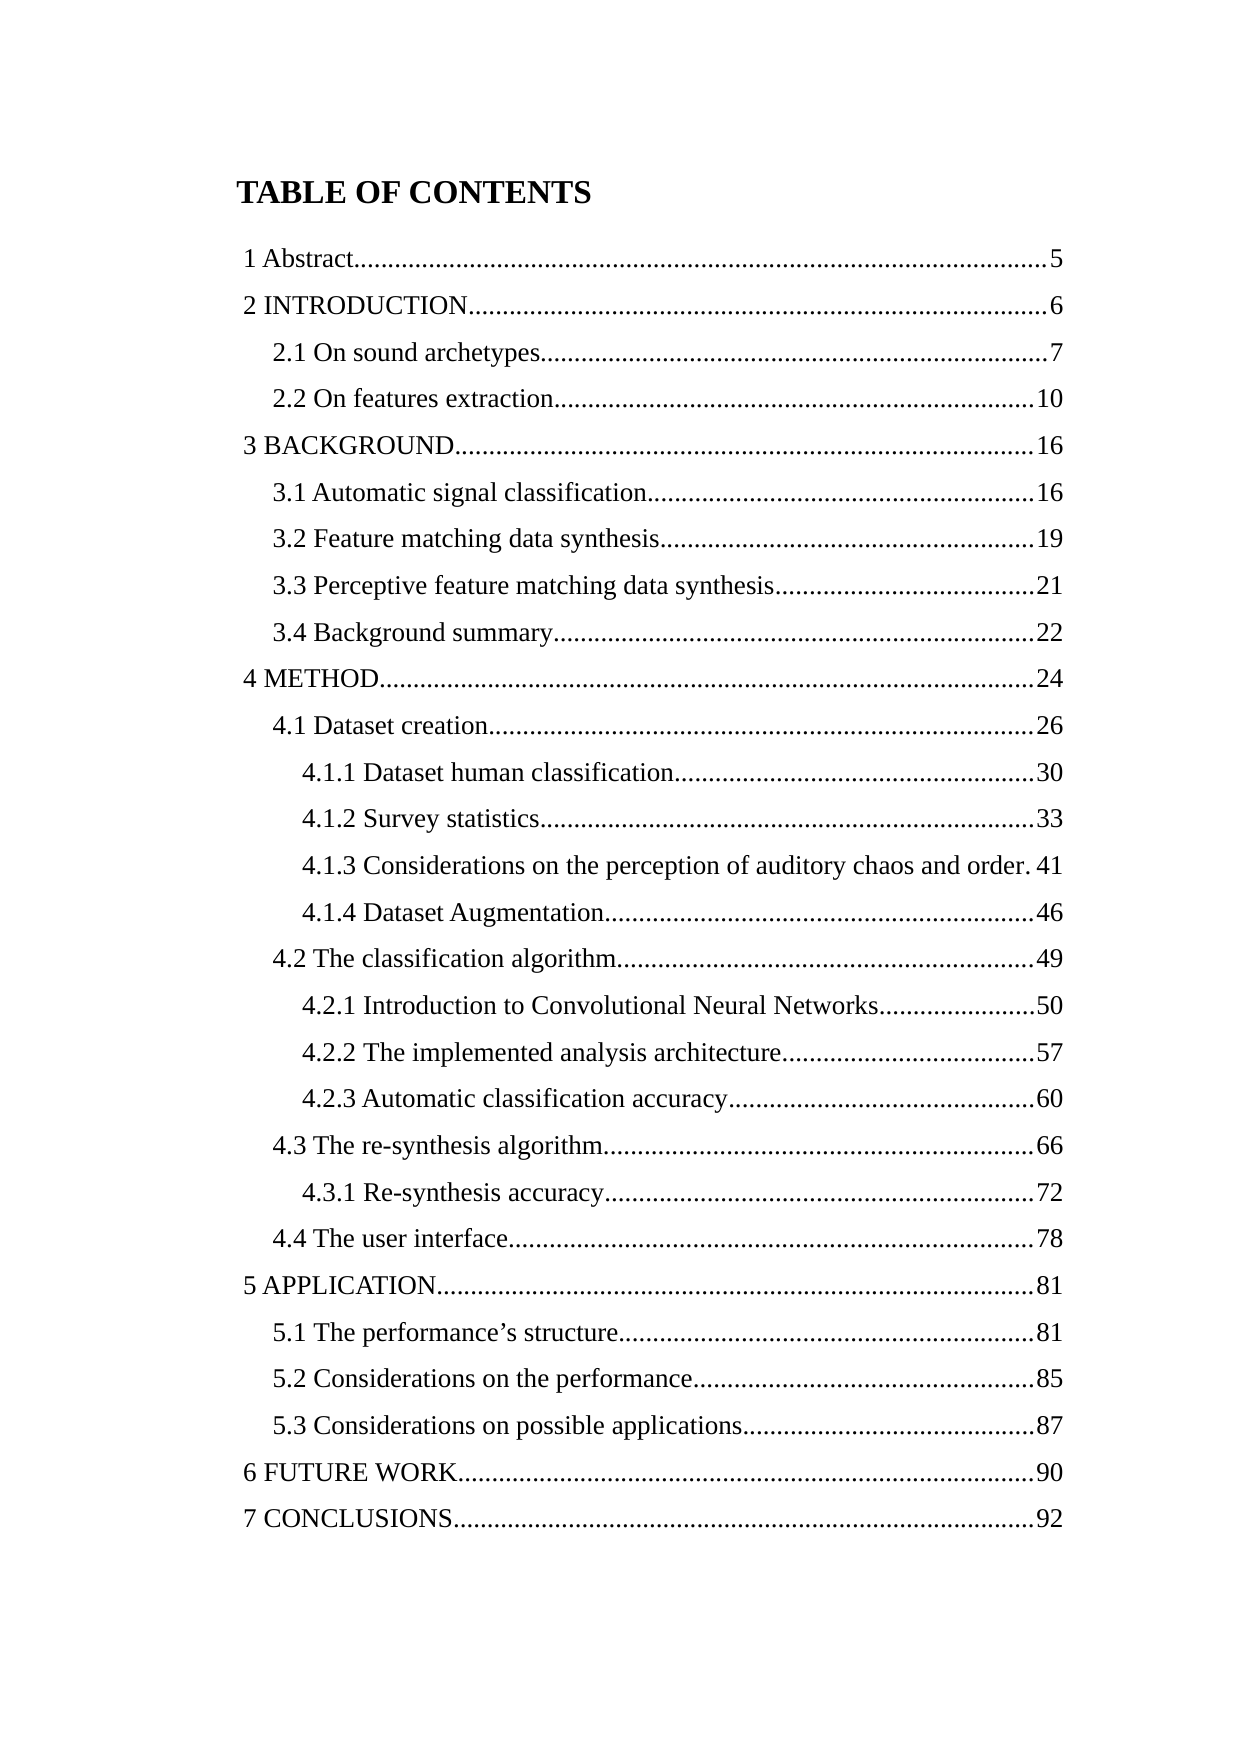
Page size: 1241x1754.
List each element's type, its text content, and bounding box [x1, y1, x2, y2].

text 1 Abstract 5 [236, 243, 1063, 274]
text 5 APPLICATION 81 [236, 1269, 1063, 1300]
text 2.1 On sound archetypes 7 [266, 336, 1063, 367]
text 3.4 Background summary 22 [266, 616, 1063, 647]
text 4.2.2 The implemented analysis architecture 57 [295, 1036, 1063, 1067]
text 6 FUTURE WORK 90 [236, 1456, 1063, 1487]
text 4.4 The user interface 78 [266, 1223, 1063, 1254]
text 3.3 Perceptive feature matching data synthesis 21 [266, 569, 1063, 600]
text 4 METHOD 24 [236, 663, 1063, 694]
text 2.2 On features extraction 10 [266, 383, 1063, 414]
text 4.2 The classification algorithm 49 [266, 943, 1063, 974]
text 5.2 Considerations on the performance 85 [266, 1363, 1063, 1394]
text 4.3 The re-synthesis algorithm 66 [266, 1129, 1063, 1160]
text 4.2.3 Automatic classification accuracy 60 [295, 1083, 1063, 1114]
text 3 BACKGROUND 16 [236, 429, 1063, 460]
text 5.1 The performance’s structure 81 [266, 1316, 1063, 1347]
text 4.1.1 Dataset human classification 30 [295, 756, 1063, 787]
text 7 CONCLUSIONS 92 [236, 1503, 1063, 1534]
text 2 INTRODUCTION 6 [236, 289, 1063, 320]
text 3.2 Feature matching data synthesis 19 [266, 523, 1063, 554]
text 4.1 Dataset creation 26 [266, 709, 1063, 740]
text 5.3 Considerations on possible applications 87 [266, 1409, 1063, 1440]
text 4.1.2 Survey statistics 33 [295, 803, 1063, 834]
text 4.1.4 Dataset Augmentation 46 [295, 896, 1063, 927]
text 4.3.1 Re-synthesis accuracy 72 [295, 1176, 1063, 1207]
text 4.1.3 Considerations on the perception of auditory chaos and order 41 [295, 849, 1063, 880]
text 4.2.1 Introduction to Convolutional Neural Networks 50 [295, 989, 1063, 1020]
text 3.1 Automatic signal classification 16 [266, 476, 1063, 507]
subtitle TABLE OF CONTENTS [236, 173, 1063, 211]
